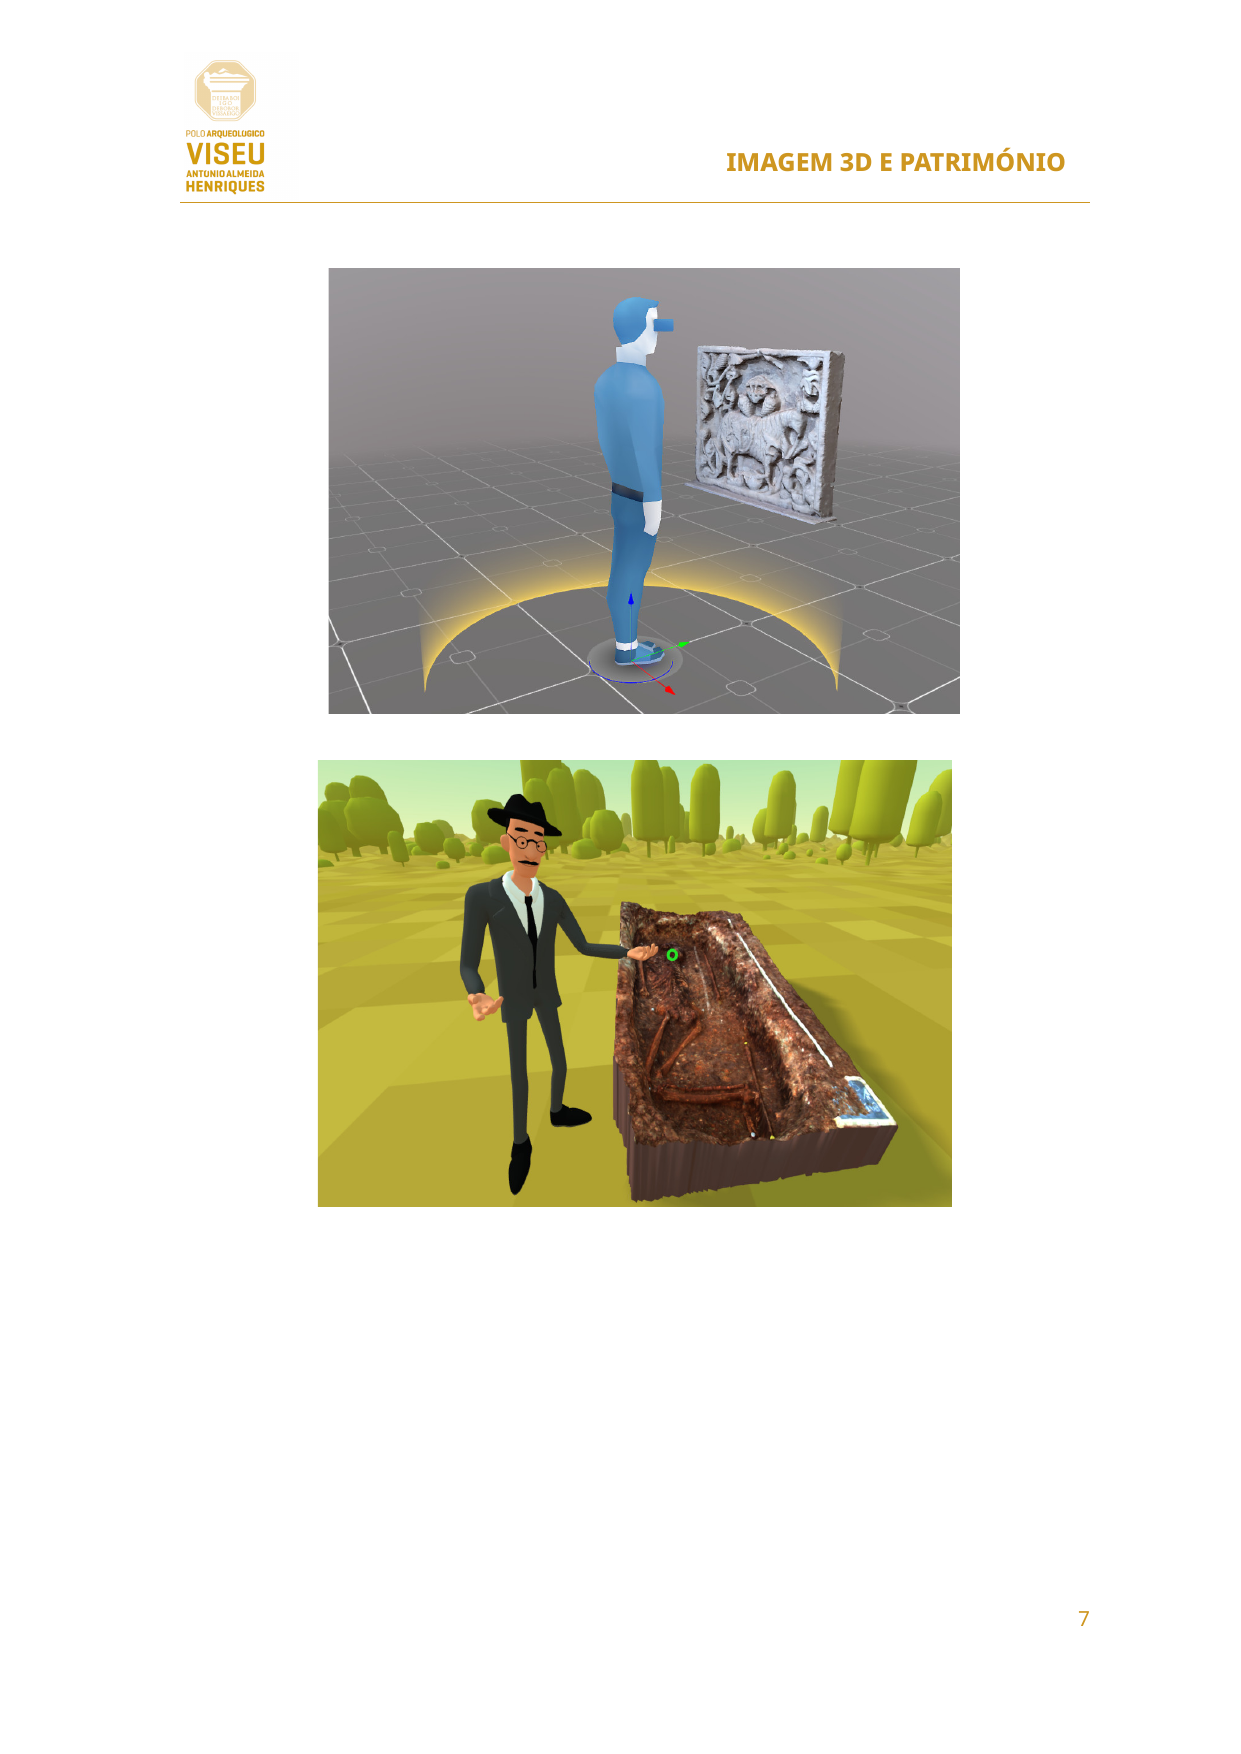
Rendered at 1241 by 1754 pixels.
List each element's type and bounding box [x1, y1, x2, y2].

picture [328, 268, 960, 714]
picture [183, 52, 299, 201]
picture [317, 760, 952, 1207]
